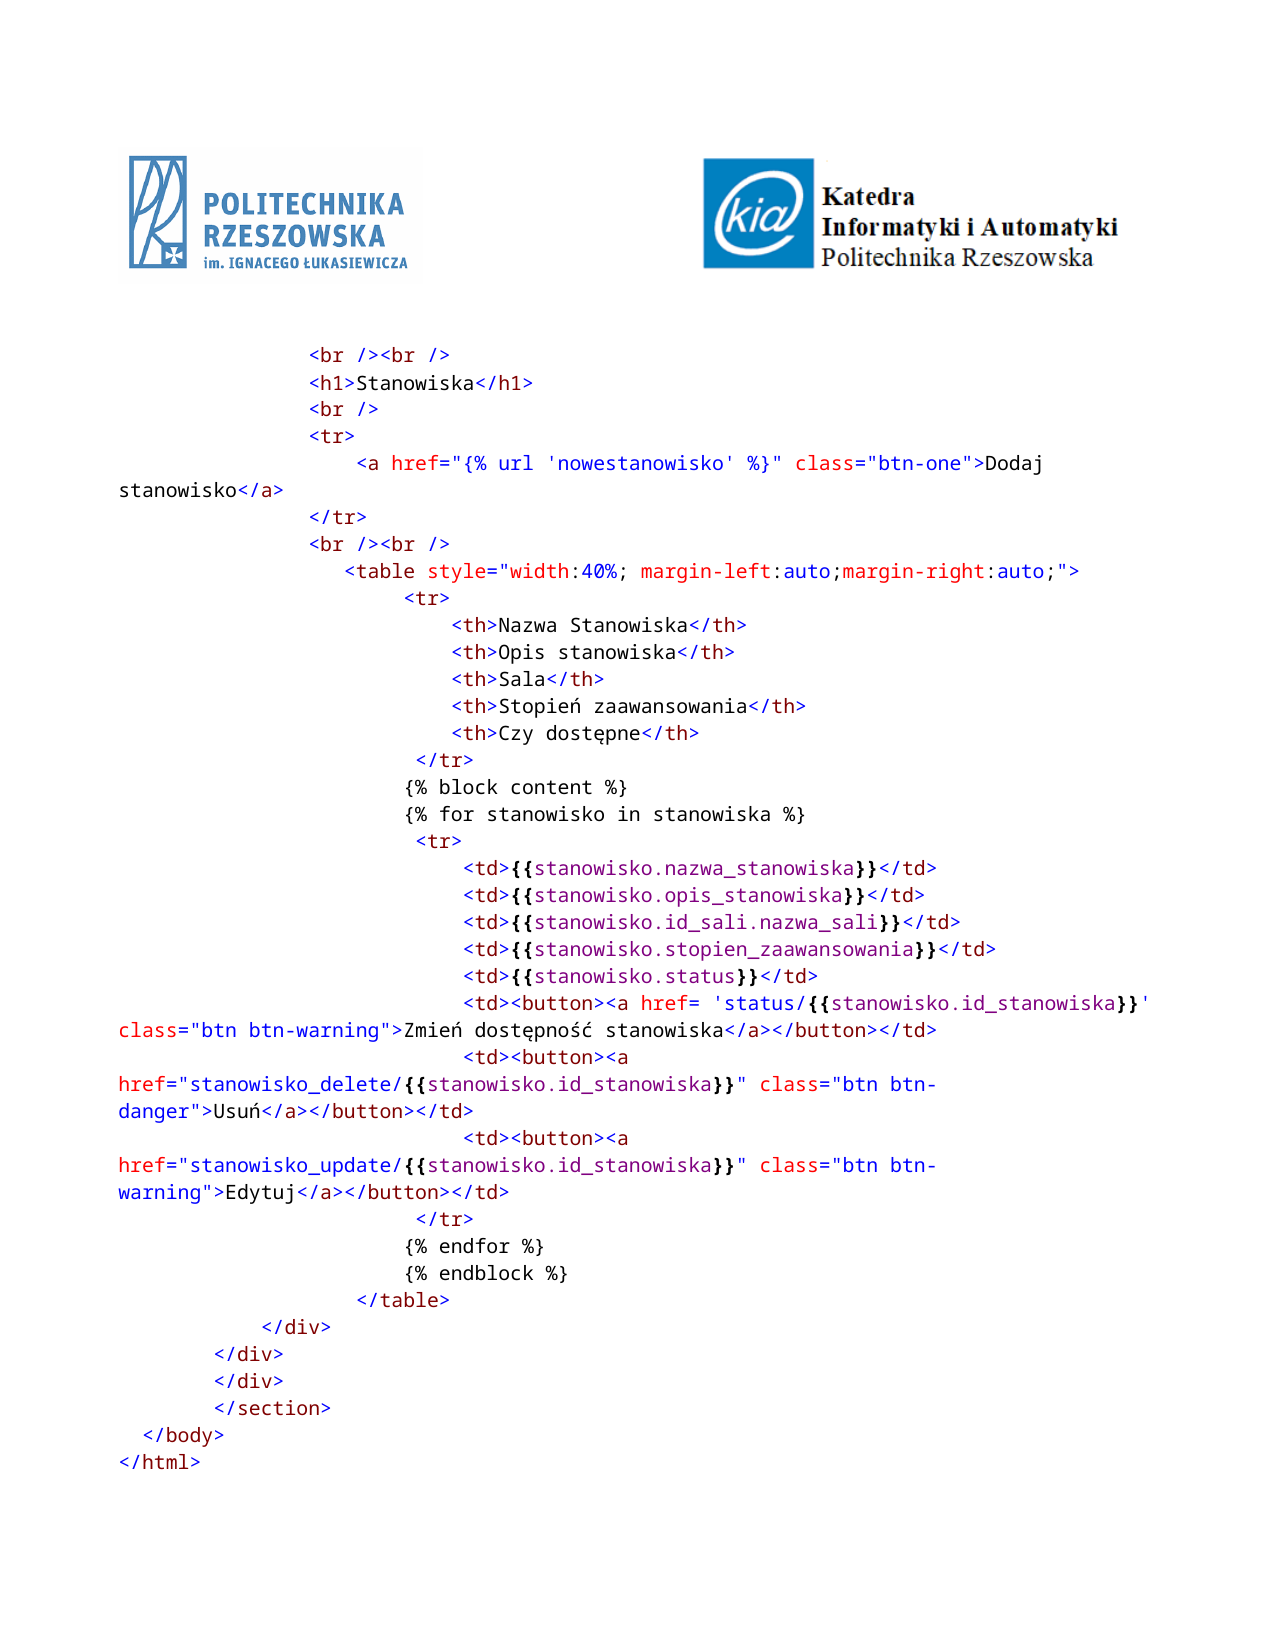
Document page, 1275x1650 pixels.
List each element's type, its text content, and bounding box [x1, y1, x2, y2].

text <td>{{stanowisko.status}}</td> [118, 962, 1157, 989]
text <a href="{% url 'nowestanowisko' %}" class="btn-one">Dodaj stanowisko</a> [118, 450, 1157, 504]
text <td>{{stanowisko.opis_stanowiska}}</td> [118, 881, 1157, 908]
text <td><button><a href= 'status/{{stanowisko.id_stanowiska}}' class="btn btn-warning">Zmień dostępność stanowiska</a></button></td> [118, 989, 1157, 1043]
text <th>Nazwa Stanowiska</th> [118, 612, 1157, 638]
text <tr> [118, 584, 1157, 612]
text </div> [118, 1313, 1157, 1340]
text <tr> [118, 423, 1157, 450]
text {% endfor %} [118, 1232, 1157, 1259]
text <td>{{stanowisko.stopien_zaawansowania}}</td> [118, 935, 1157, 962]
picture [685, 143, 1147, 286]
text <br /><br /> [118, 342, 1157, 369]
text <h1>Stanowiska</h1> [118, 369, 1157, 396]
text <br /><br /> [118, 531, 1157, 558]
text <td><button><a href="stanowisko_update/{{stanowisko.id_stanowiska}}" class="btn btn-warning">Edytuj</a></button></td> [118, 1124, 1157, 1205]
text <tr> [118, 827, 1157, 854]
picture [118, 147, 423, 284]
text <td>{{stanowisko.nazwa_stanowiska}}</td> [118, 854, 1157, 881]
text </tr> [118, 1205, 1157, 1232]
text </tr> [118, 504, 1157, 531]
text </body> [118, 1421, 1157, 1448]
text </div> [118, 1367, 1157, 1394]
text <table style="width:40%; margin-left:auto;margin-right:auto;"> [118, 558, 1157, 584]
text {% endblock %} [118, 1259, 1157, 1286]
text </section> [118, 1394, 1157, 1421]
text {% for stanowisko in stanowiska %} [118, 800, 1157, 827]
text <br /> [118, 396, 1157, 423]
text <td>{{stanowisko.id_sali.nazwa_sali}}</td> [118, 908, 1157, 935]
text {% block content %} [118, 773, 1157, 800]
text <th>Sala</th> [118, 666, 1157, 692]
text <th>Opis stanowiska</th> [118, 638, 1157, 666]
text <th>Czy dostępne</th> [118, 719, 1157, 746]
text <th>Stopień zaawansowania</th> [118, 692, 1157, 719]
text <td><button><a href="stanowisko_delete/{{stanowisko.id_stanowiska}}" class="btn btn-danger">Usuń</a></button></td> [118, 1043, 1157, 1124]
text </tr> [118, 746, 1157, 773]
text </div> [118, 1340, 1157, 1367]
text </html> [118, 1448, 1157, 1475]
text </table> [118, 1286, 1157, 1313]
